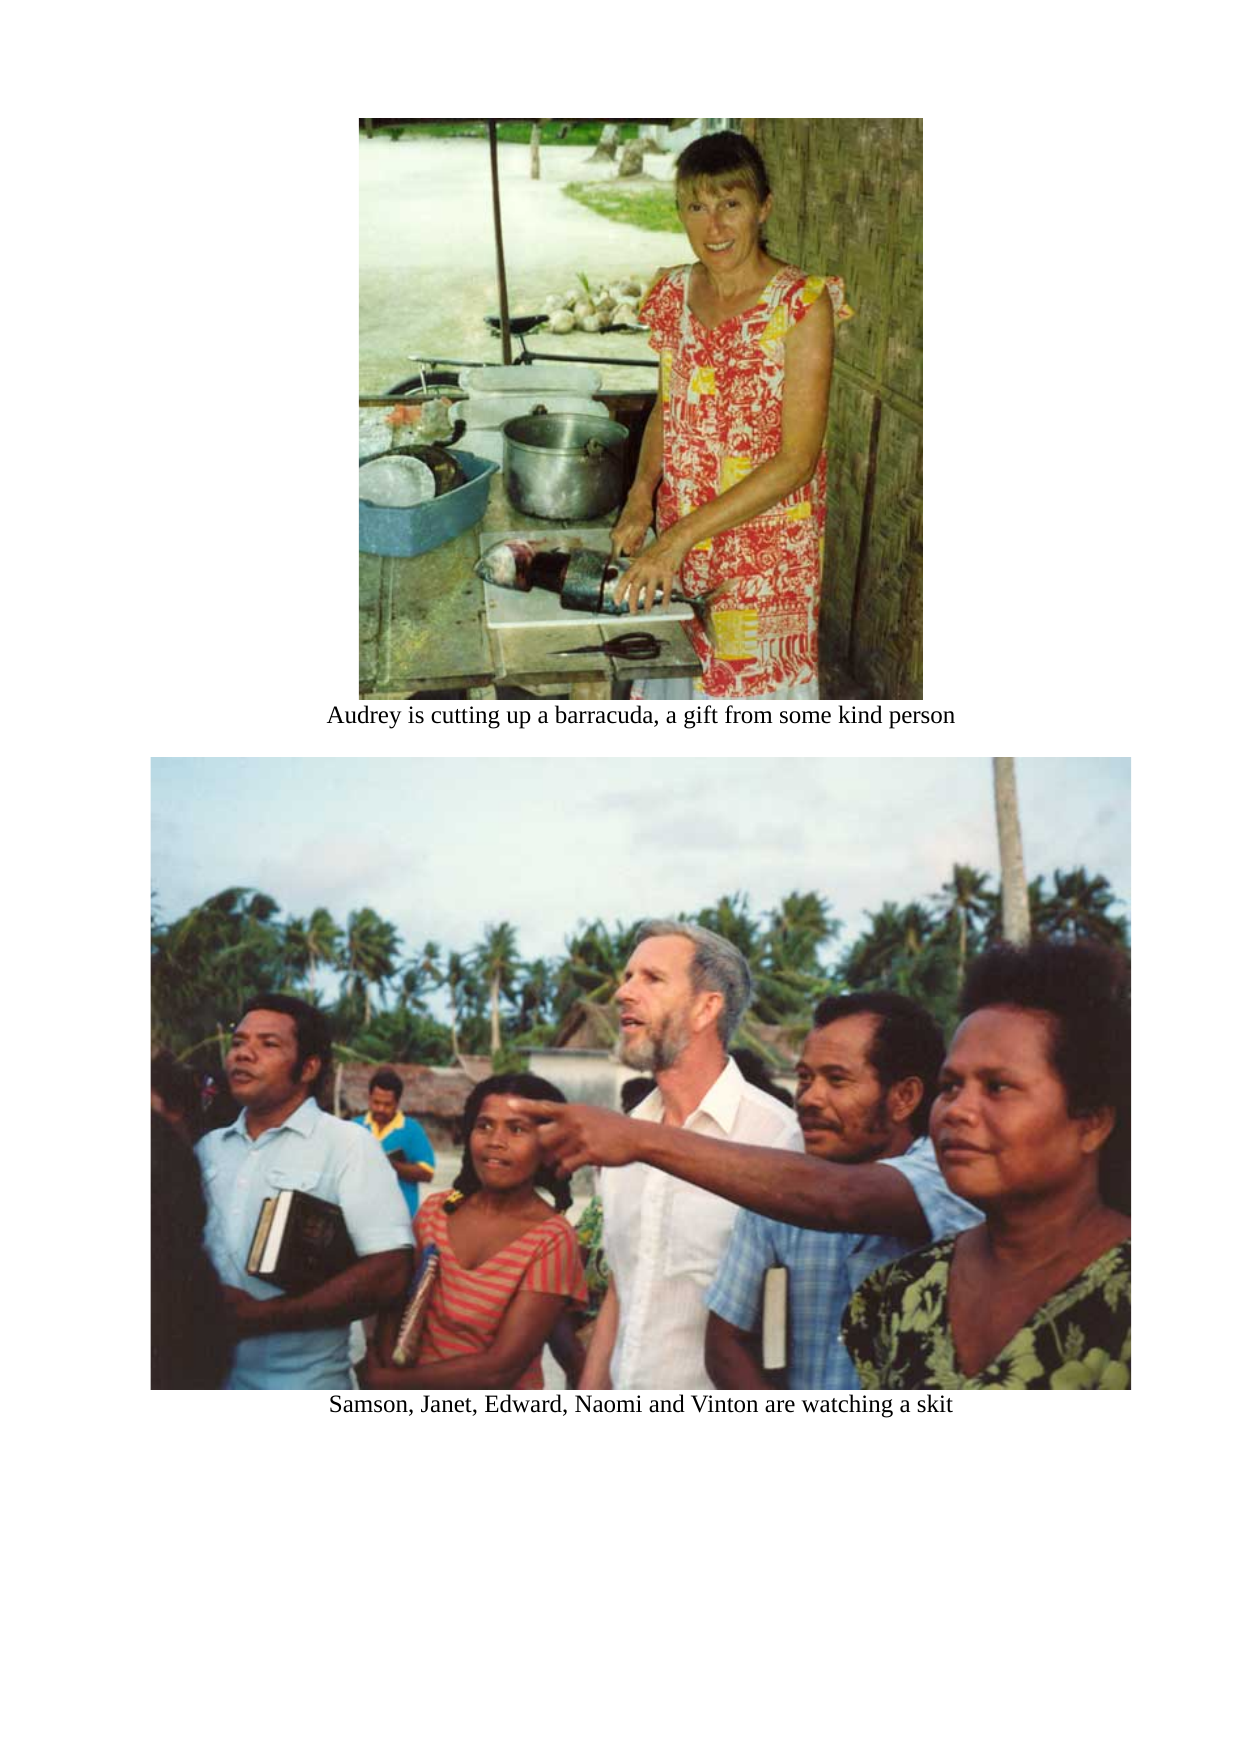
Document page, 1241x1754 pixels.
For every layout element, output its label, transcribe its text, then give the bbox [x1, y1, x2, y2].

table_header [138, 119, 358, 700]
table_header [923, 119, 1144, 700]
table_cell Audrey is cutting up a barracuda, a gift from some kind person [138, 700, 1144, 728]
table_header [138, 757, 150, 1389]
picture [358, 118, 923, 700]
table_header [1132, 757, 1144, 1389]
table_cell Samson, Janet, Edward, Naomi and Vinton are watching a skit [138, 1390, 1144, 1418]
picture [150, 757, 1132, 1390]
